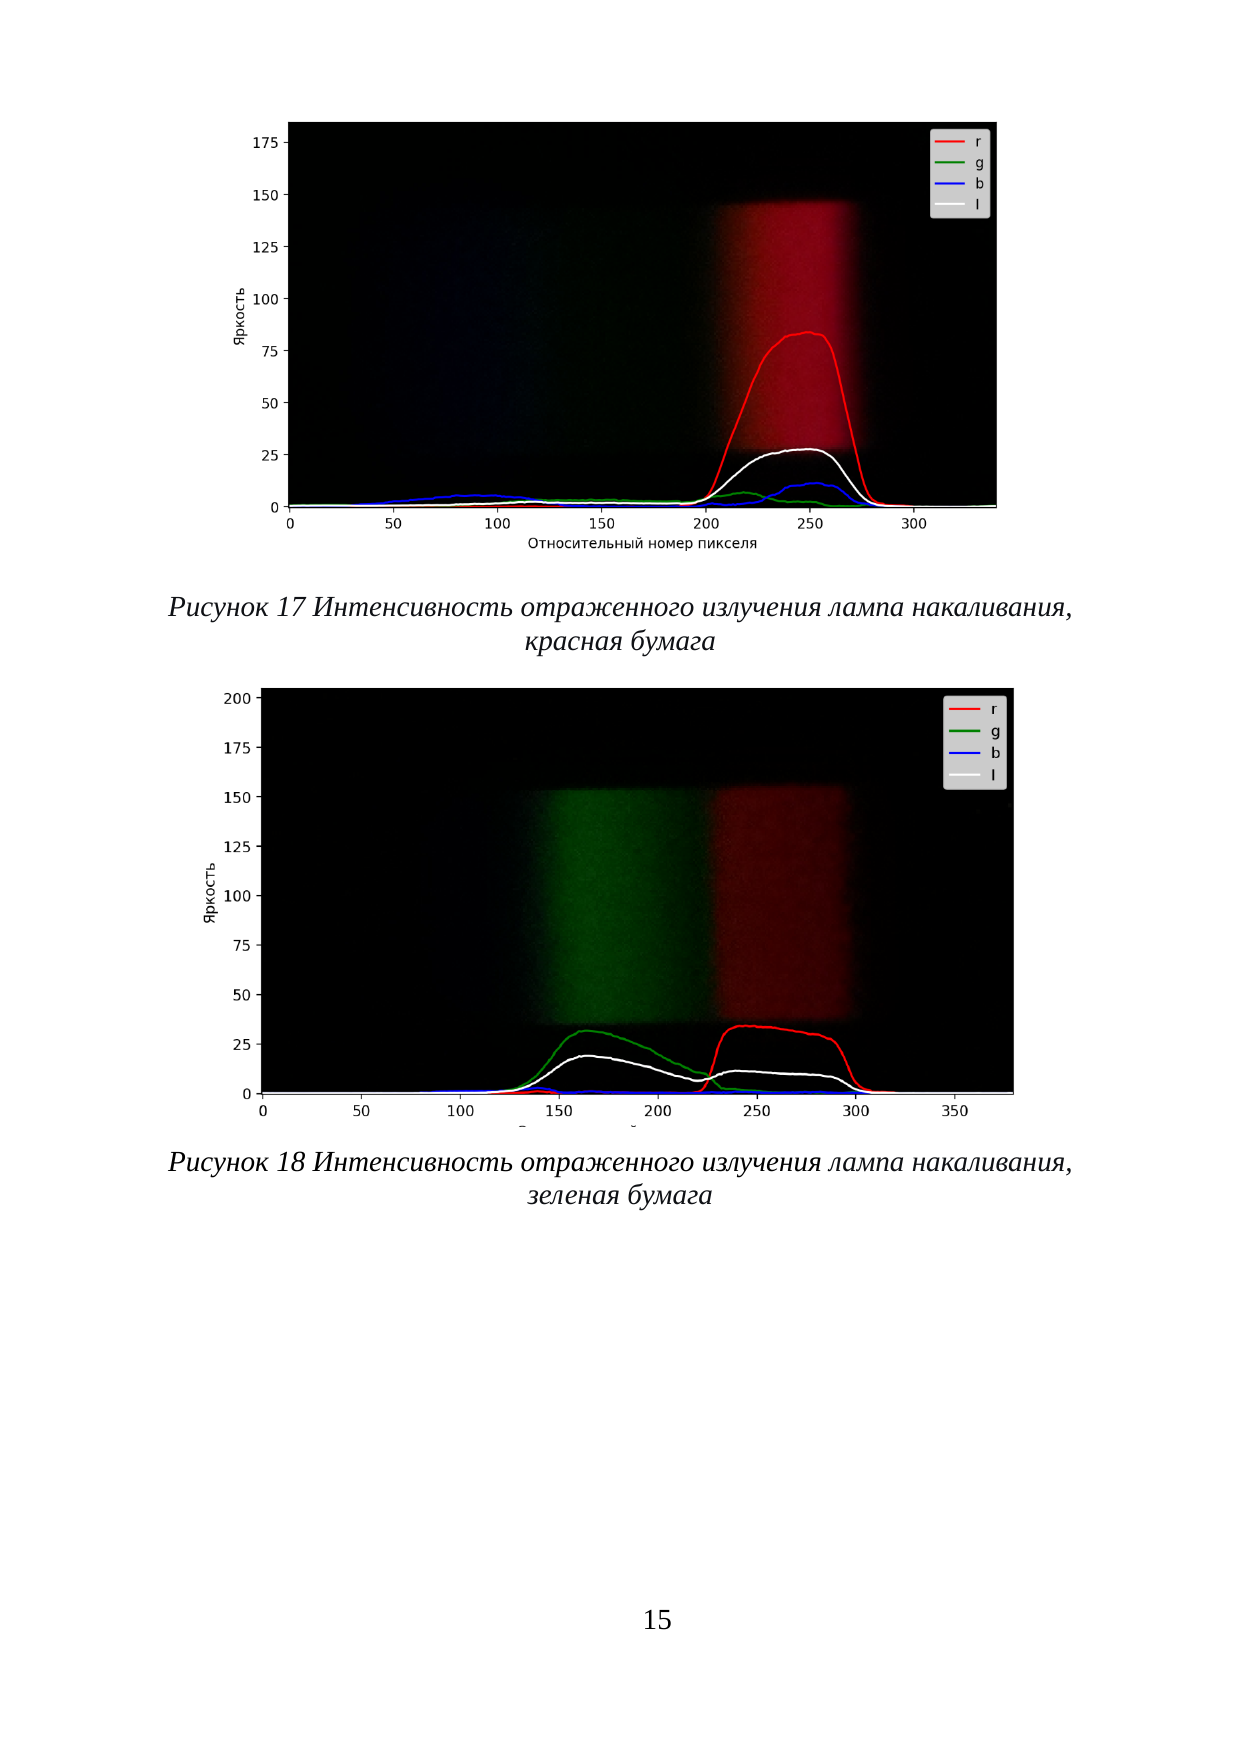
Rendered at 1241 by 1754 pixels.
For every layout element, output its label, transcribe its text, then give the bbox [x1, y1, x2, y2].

picture [221, 118, 1019, 561]
text Рисунок 18 Интенсивность отраженного излучения лампа накаливания, зеленая бумага [118, 1144, 1122, 1211]
text Рисунок 17 Интенсивность отраженного излучения лампа накаливания, красная бумага [118, 589, 1122, 656]
picture [190, 685, 1051, 1127]
